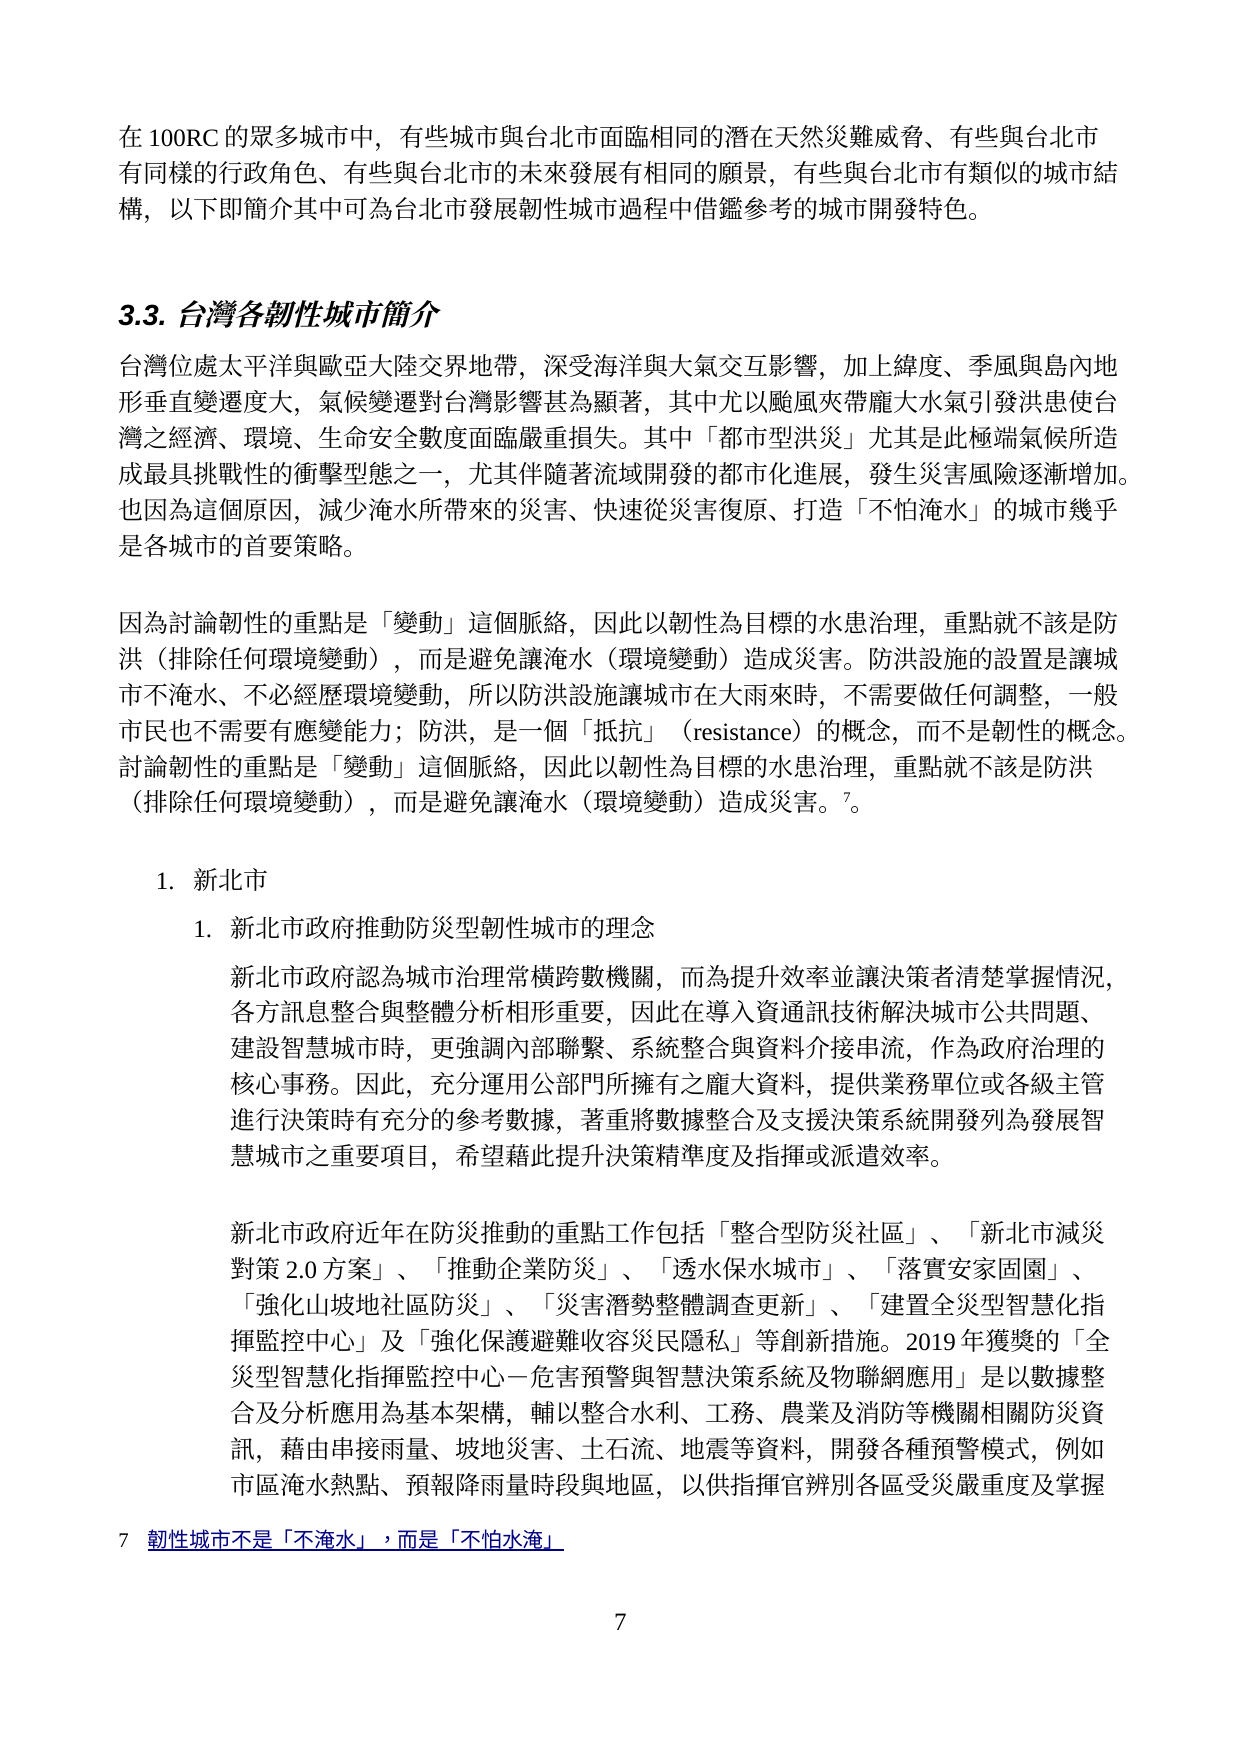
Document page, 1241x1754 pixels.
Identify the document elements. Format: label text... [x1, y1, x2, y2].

text 台灣位處太平洋與歐亞大陸交界地帶，深受海洋與大氣交互影響，加上緯度、季風與島內地形垂直變遷度大，氣候變遷對台灣影響甚為顯著，其中尤以颱風夾帶龐大水氣引發洪患使台灣之經濟、環境、生命安全數度面臨嚴重損失。其中「都市型洪災」尤其是此極端氣候所造成最具挑戰性的衝擊型態之一，尤其伴隨著流域開發的都市化進展，發生災害風險逐漸增加。也因為這個原因，減少淹水所帶來的災害、快速從災害復原、打造「不怕淹水」的城市幾乎是各城市的首要策略。 [118, 347, 1122, 591]
list 新北市 [156, 860, 1122, 896]
text 因為討論韌性的重點是「變動」這個脈絡，因此以韌性為目標的水患治理，重點就不該是防洪（排除任何環境變動），而是避免讓淹水（環境變動）造成災害。防洪設施的設置是讓城市不淹水、不必經歷環境變動，所以防洪設施讓城市在大雨來時，不需要做任何調整，一般市民也不需要有應變能力；防洪，是一個「抵抗」（resistance）的概念，而不是韌性的概念。討論韌性的重點是「變動」這個脈絡，因此以韌性為目標的水患治理，重點就不該是防洪（排除任何環境變動），而是避免讓淹水（環境變動）造成災害。。 [118, 603, 1122, 848]
text 韌性城市不是「不淹水」，而是「不怕水淹」 [118, 1525, 1122, 1578]
list 新北市政府近年在防災推動的重點工作包括「整合型防災社區」、「新北市減災對策2.0方案」、「推動企業防災」、「透水保水城市」、「落實安家固園」、「強化山坡地社區防災」、「災害潛勢整體調查更新」、「建置全災型智慧化指揮監控中心」及「強化保護避難收容災民隱私」等創新措施。2019年獲獎的「全災型智慧化指揮監控中心－危害預警與智慧決策系統及物聯網應用」是以數據整合及分析應用為基本架構，輔以整合水利、工務、農業及消防等機關相關防災資訊，藉由串接雨量、坡地災害、土石流、地震等資料，開發各種預警模式，例如市區淹水熱點、預報降雨量時段與地區，以供指揮官辨別各區受災嚴重度及掌握 [193, 1214, 1122, 1502]
list 新北市政府推動防災型韌性城市的理念 [193, 909, 1122, 945]
subtitle 台灣各韌性城市簡介 [118, 292, 1122, 334]
text 在100RC的眾多城市中，有些城市與台北市面臨相同的潛在天然災難威脅、有些與台北市有同樣的行政角色、有些與台北市的未來發展有相同的願景，有些與台北市有類似的城市結構，以下即簡介其中可為台北市發展韌性城市過程中借鑑參考的城市開發特色。 [118, 118, 1122, 255]
list 新北市政府認為城市治理常橫跨數機關，而為提升效率並讓決策者清楚掌握情況，各方訊息整合與整體分析相形重要，因此在導入資通訊技術解決城市公共問題、建設智慧城市時，更強調內部聯繫、系統整合與資料介接串流，作為政府治理的核心事務。因此，充分運用公部門所擁有之龐大資料，提供業務單位或各級主管進行決策時有充分的參考數據，著重將數據整合及支援決策系統開發列為發展智慧城市之重要項目，希望藉此提升決策精準度及指揮或派遣效率。 [193, 957, 1122, 1202]
